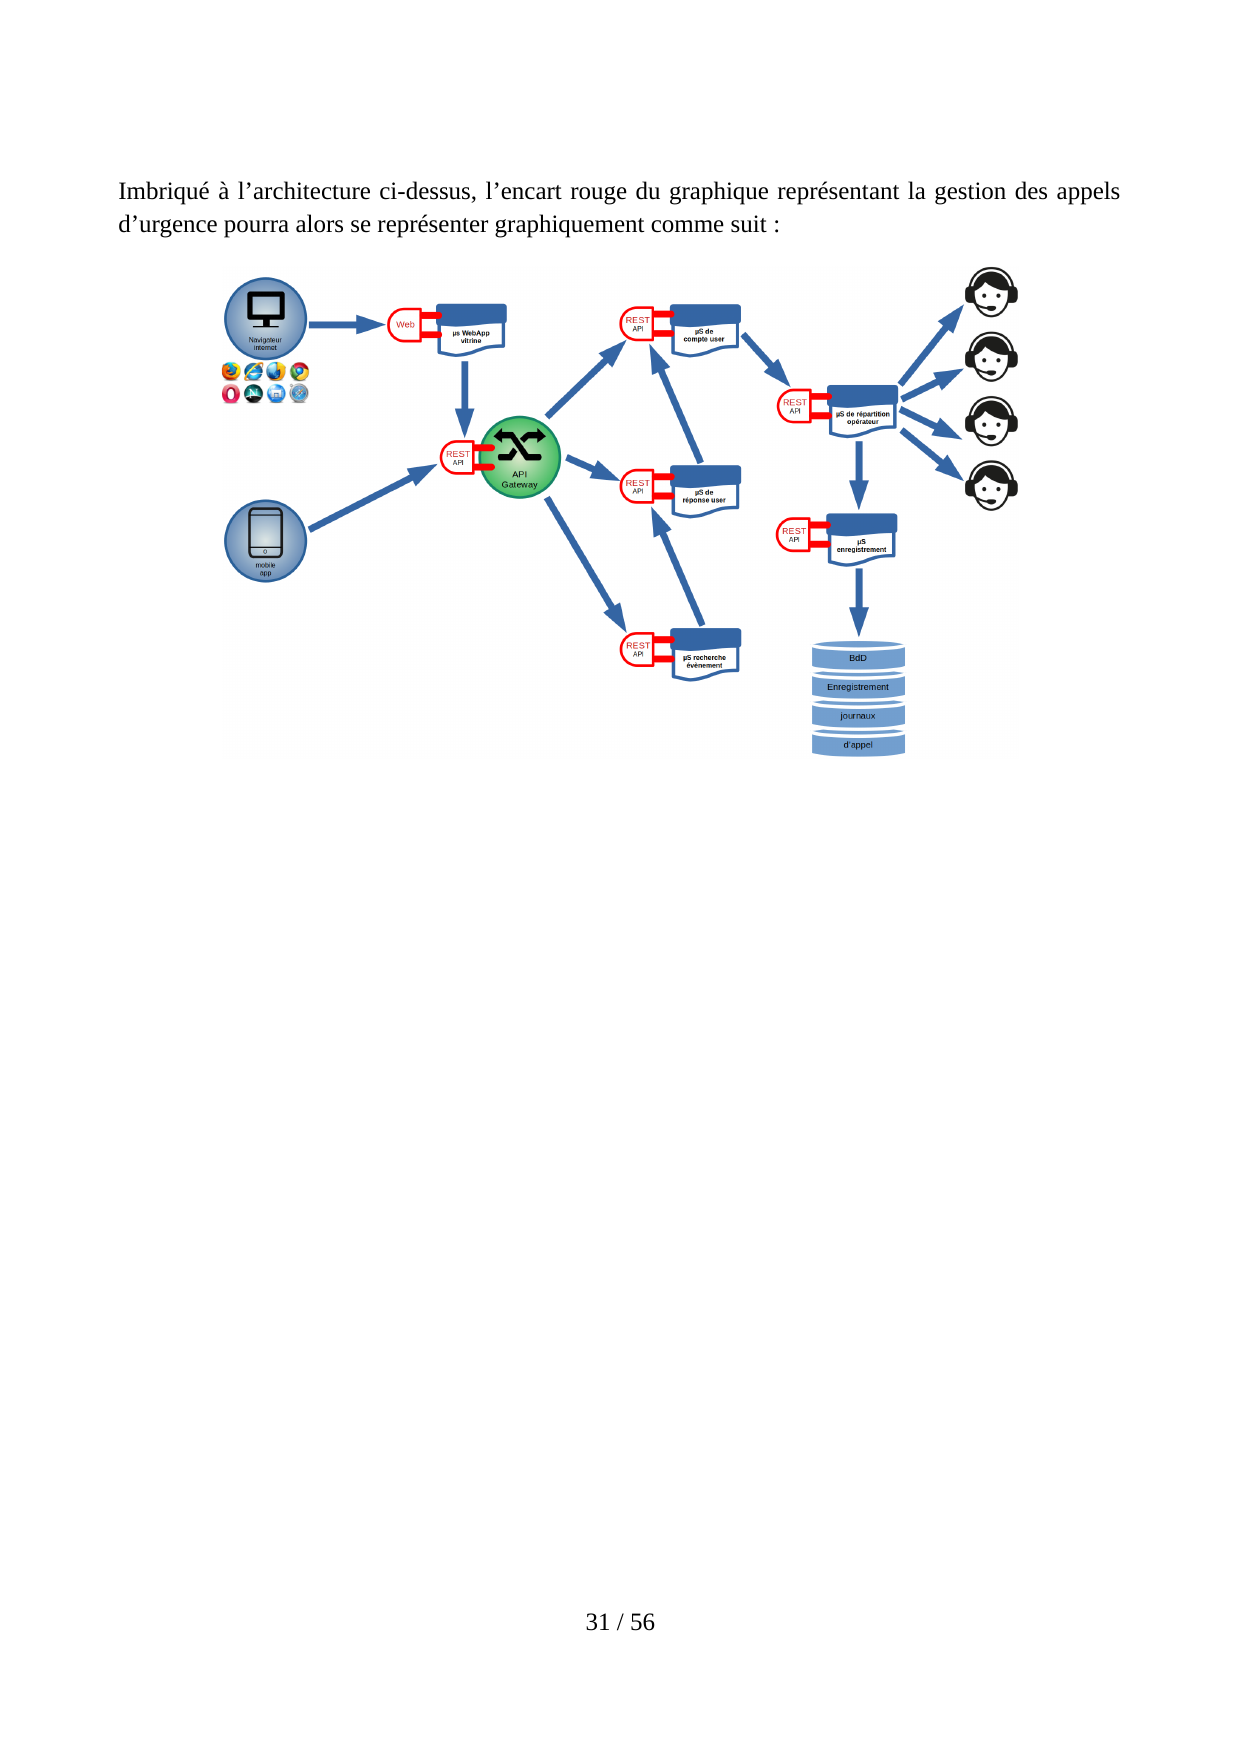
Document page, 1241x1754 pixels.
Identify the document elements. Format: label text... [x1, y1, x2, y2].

picture [221, 266, 1019, 759]
text Imbriqué à l’architecture ci-dessus, l’encart rouge du graphique représentant la gestion des appels d’urgence pourra alors se représenter graphiquement comme suit : [118, 176, 1122, 238]
